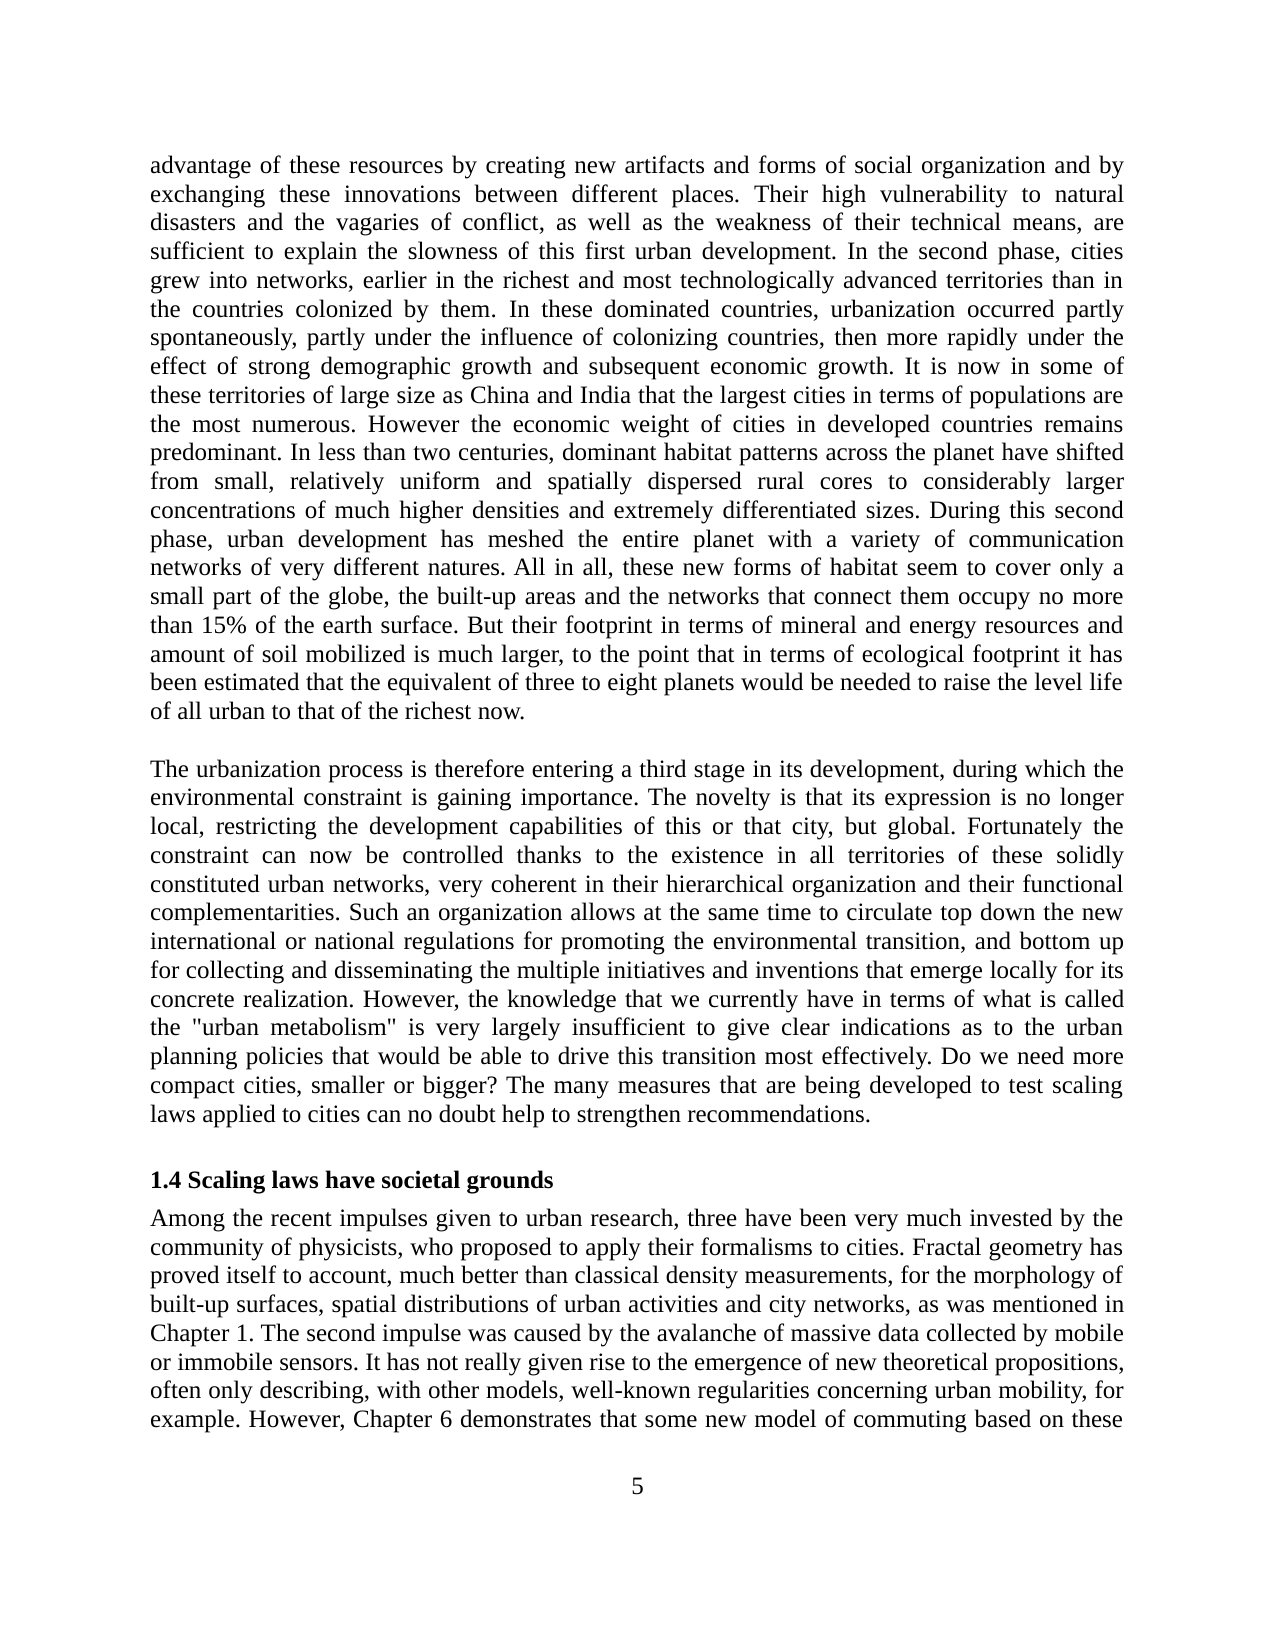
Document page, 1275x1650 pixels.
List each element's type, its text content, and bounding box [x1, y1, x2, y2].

text 1.4 Scaling laws have societal grounds [150, 1165, 1125, 1194]
text Among the recent impulses given to urban research, three have been very much invested by the community of physicists, who proposed to apply their formalisms to cities. Fractal geometry has proved itself to account, much better than classical density measurements, for the morphology of built-up surfaces, spatial distributions of urban activities and city networks, as was mentioned in Chapter 1. The second impulse was caused by the avalanche of massive data collected by mobile or immobile sensors. It has not really given rise to the emergence of new theoretical propositions, often only describing, with other models, well-known regularities concerning urban mobility, for example. However, Chapter 6 demonstrates that some new model of commuting based on these [150, 1203, 1125, 1433]
text advantage of these resources by creating new artifacts and forms of social organization and by exchanging these innovations between different places. Their high vulnerability to natural disasters and the vagaries of conflict, as well as the weakness of their technical means, are sufficient to explain the slowness of this first urban development. In the second phase, cities grew into networks, earlier in the richest and most technologically advanced territories than in the countries colonized by them. In these dominated countries, urbanization occurred partly spontaneously, partly under the influence of colonizing countries, then more rapidly under the effect of strong demographic growth and subsequent economic growth. It is now in some of these territories of large size as China and India that the largest cities in terms of populations are the most numerous. However the economic weight of cities in developed countries remains predominant. In less than two centuries, dominant habitat patterns across the planet have shifted from small, relatively uniform and spatially dispersed rural cores to considerably larger concentrations of much higher densities and extremely differentiated sizes. During this second phase, urban development has meshed the entire planet with a variety of communication networks of very different natures. All in all, these new forms of habitat seem to cover only a small part of the globe, the built-up areas and the networks that connect them occupy no more than 15% of the earth surface. But their footprint in terms of mineral and energy resources and amount of soil mobilized is much larger, to the point that in terms of ecological footprint it has been estimated that the equivalent of three to eight planets would be needed to raise the level life of all urban to that of the richest now. [150, 150, 1125, 725]
text The urbanization process is therefore entering a third stage in its development, during which the environmental constraint is gaining importance. The novelty is that its expression is no longer local, restricting the development capabilities of this or that city, but global. Fortunately the constraint can now be controlled thanks to the existence in all territories of these solidly constituted urban networks, very coherent in their hierarchical organization and their functional complementarities. Such an organization allows at the same time to circulate top down the new international or national regulations for promoting the environmental transition, and bottom up for collecting and disseminating the multiple initiatives and inventions that emerge locally for its concrete realization. However, the knowledge that we currently have in terms of what is called the "urban metabolism" is very largely insufficient to give clear indications as to the urban planning policies that would be able to drive this transition most effectively. Do we need more compact cities, smaller or bigger? The many measures that are being developed to test scaling laws applied to cities can no doubt help to strengthen recommendations. [150, 754, 1125, 1127]
